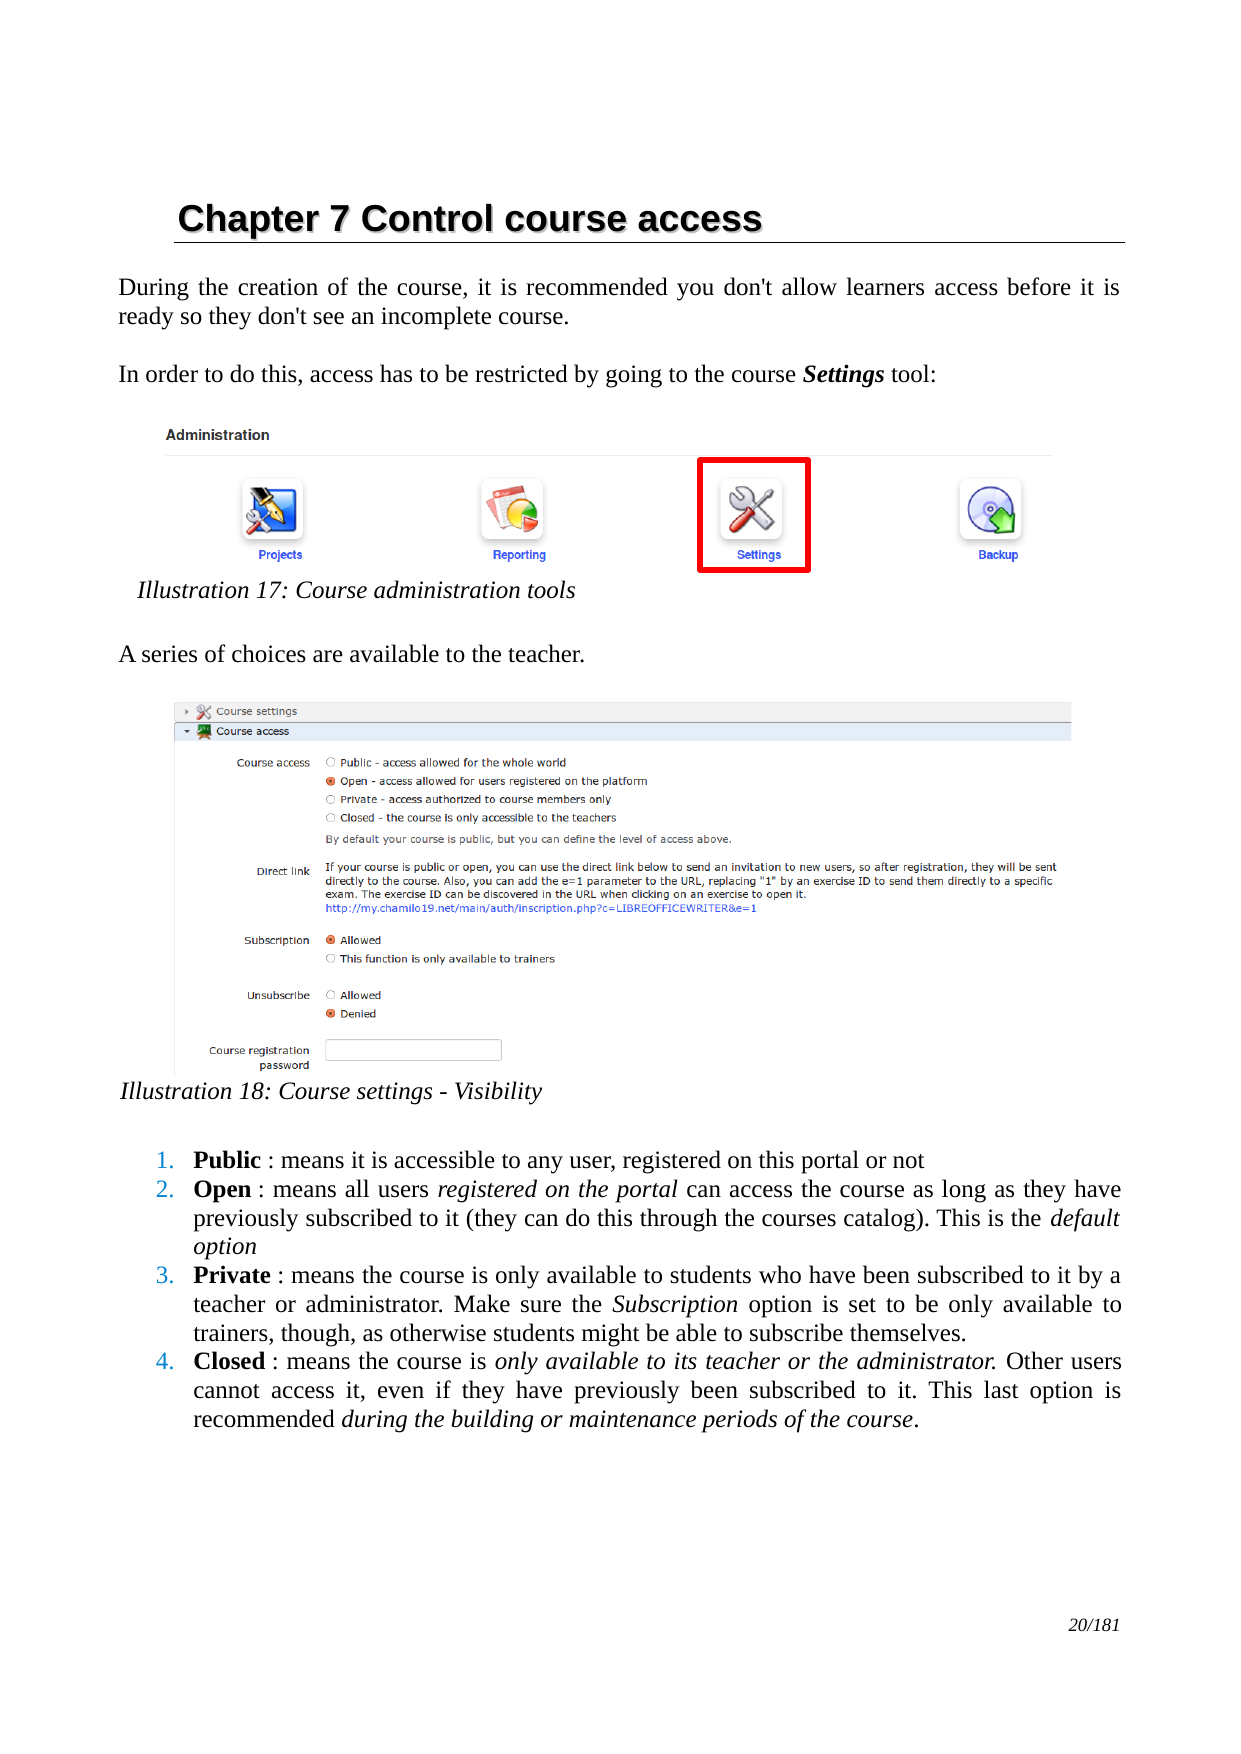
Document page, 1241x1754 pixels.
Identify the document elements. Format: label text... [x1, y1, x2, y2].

list Private : means the course is only available to students who have been subscribed to it by a teacher or administrator. Make sure the Subscription option is set to be only available to trainers, though, as otherwise students might be able to subscribe themselves. [156, 1260, 1122, 1346]
picture [159, 418, 1052, 576]
text Illustration 17: Course administration tools [137, 404, 1091, 604]
text In order to do this, access has to be restricted by going to the course Settings tool: [118, 359, 1122, 387]
text During the creation of the course, it is recommended you don't allow learners access before it is ready so they don't see an incomplete course. [118, 272, 1122, 330]
subtitle Control course access [174, 193, 1125, 242]
picture [169, 697, 1072, 1076]
text A series of choices are available to the teacher. [118, 639, 1122, 668]
list Public : means it is accessible to any user, registered on this portal or not [156, 1145, 1122, 1174]
list Open : means all users registered on the portal can access the course as long as they have previously subscribed to it (they can do this through the courses catalog). This is the default option [156, 1174, 1122, 1260]
text Illustration 18: Course settings - Visibility [120, 710, 1120, 1105]
list Closed : means the course is only available to its teacher or the administrator. Other users cannot access it, even if they have previously been subscribed to it. This last option is recommended during the building or maintenance periods of the course. [156, 1346, 1122, 1433]
